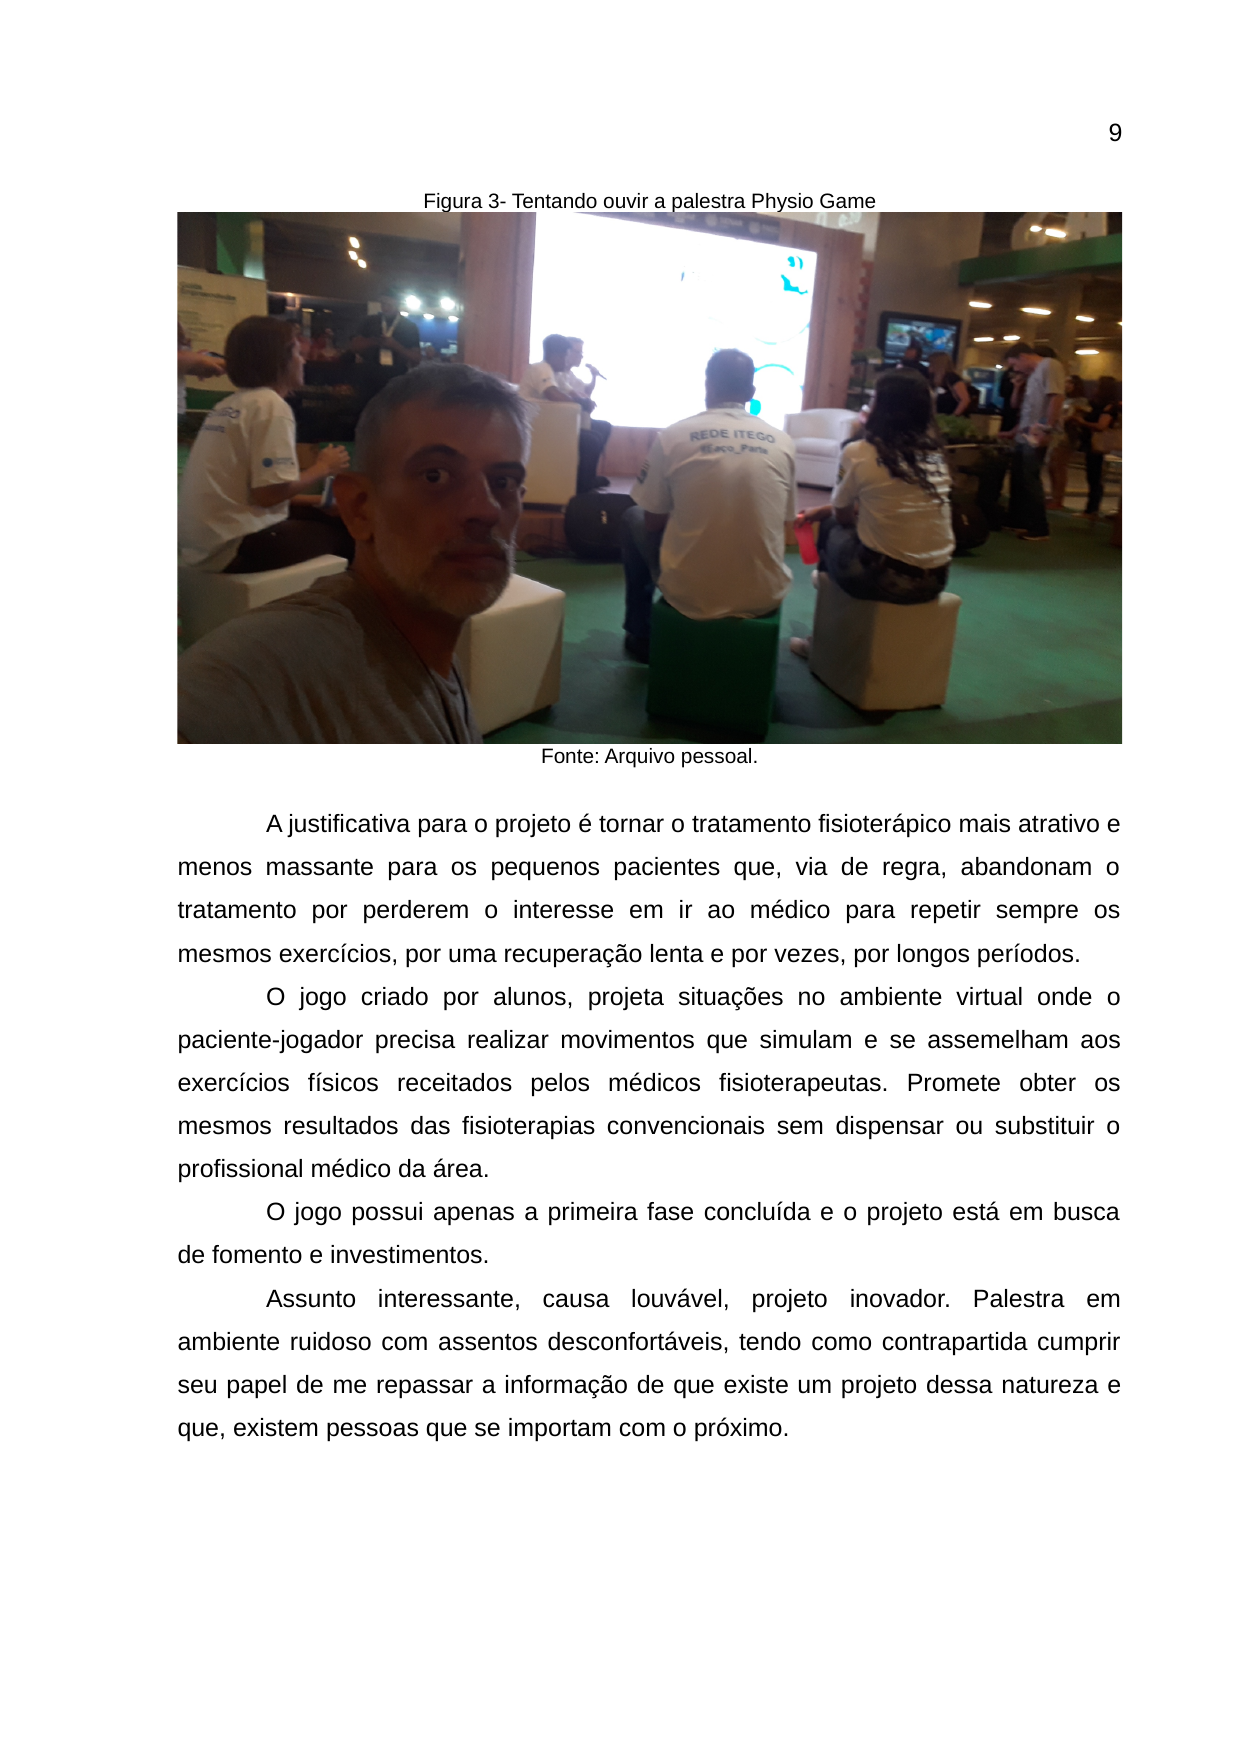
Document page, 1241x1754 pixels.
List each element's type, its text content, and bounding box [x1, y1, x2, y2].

text Figura 3- Tentando ouvir a palestra Physio Game [177, 189, 1122, 212]
picture [177, 212, 1123, 744]
text O jogo criado por alunos, projeta situações no ambiente virtual onde o paciente-jogador precisa realizar movimentos que simulam e se assemelham aos exercícios físicos receitados pelos médicos fisioterapeutas. Promete obter os mesmos resultados das fisioterapias convencionais sem dispensar ou substituir o profissional médico da área. [177, 982, 1122, 1183]
text [177, 176, 1122, 189]
text Fonte: Arquivo pessoal. [177, 744, 1122, 768]
text Assunto interessante, causa louvável, projeto inovador. Palestra em ambiente ruidoso com assentos desconfortáveis, tendo como contrapartida cumprir seu papel de me repassar a informação de que existe um projeto dessa natureza e que, existem pessoas que se importam com o próximo. [177, 1283, 1122, 1442]
text A justificativa para o projeto é tornar o tratamento fisioterápico mais atrativo e menos massante para os pequenos pacientes que, via de regra, abandonam o tratamento por perderem o interesse em ir ao médico para repetir sempre os mesmos exercícios, por uma recuperação lenta e por vezes, por longos períodos. [177, 809, 1122, 967]
text O jogo possui apenas a primeira fase concluída e o projeto está em busca de fomento e investimentos. [177, 1197, 1122, 1269]
